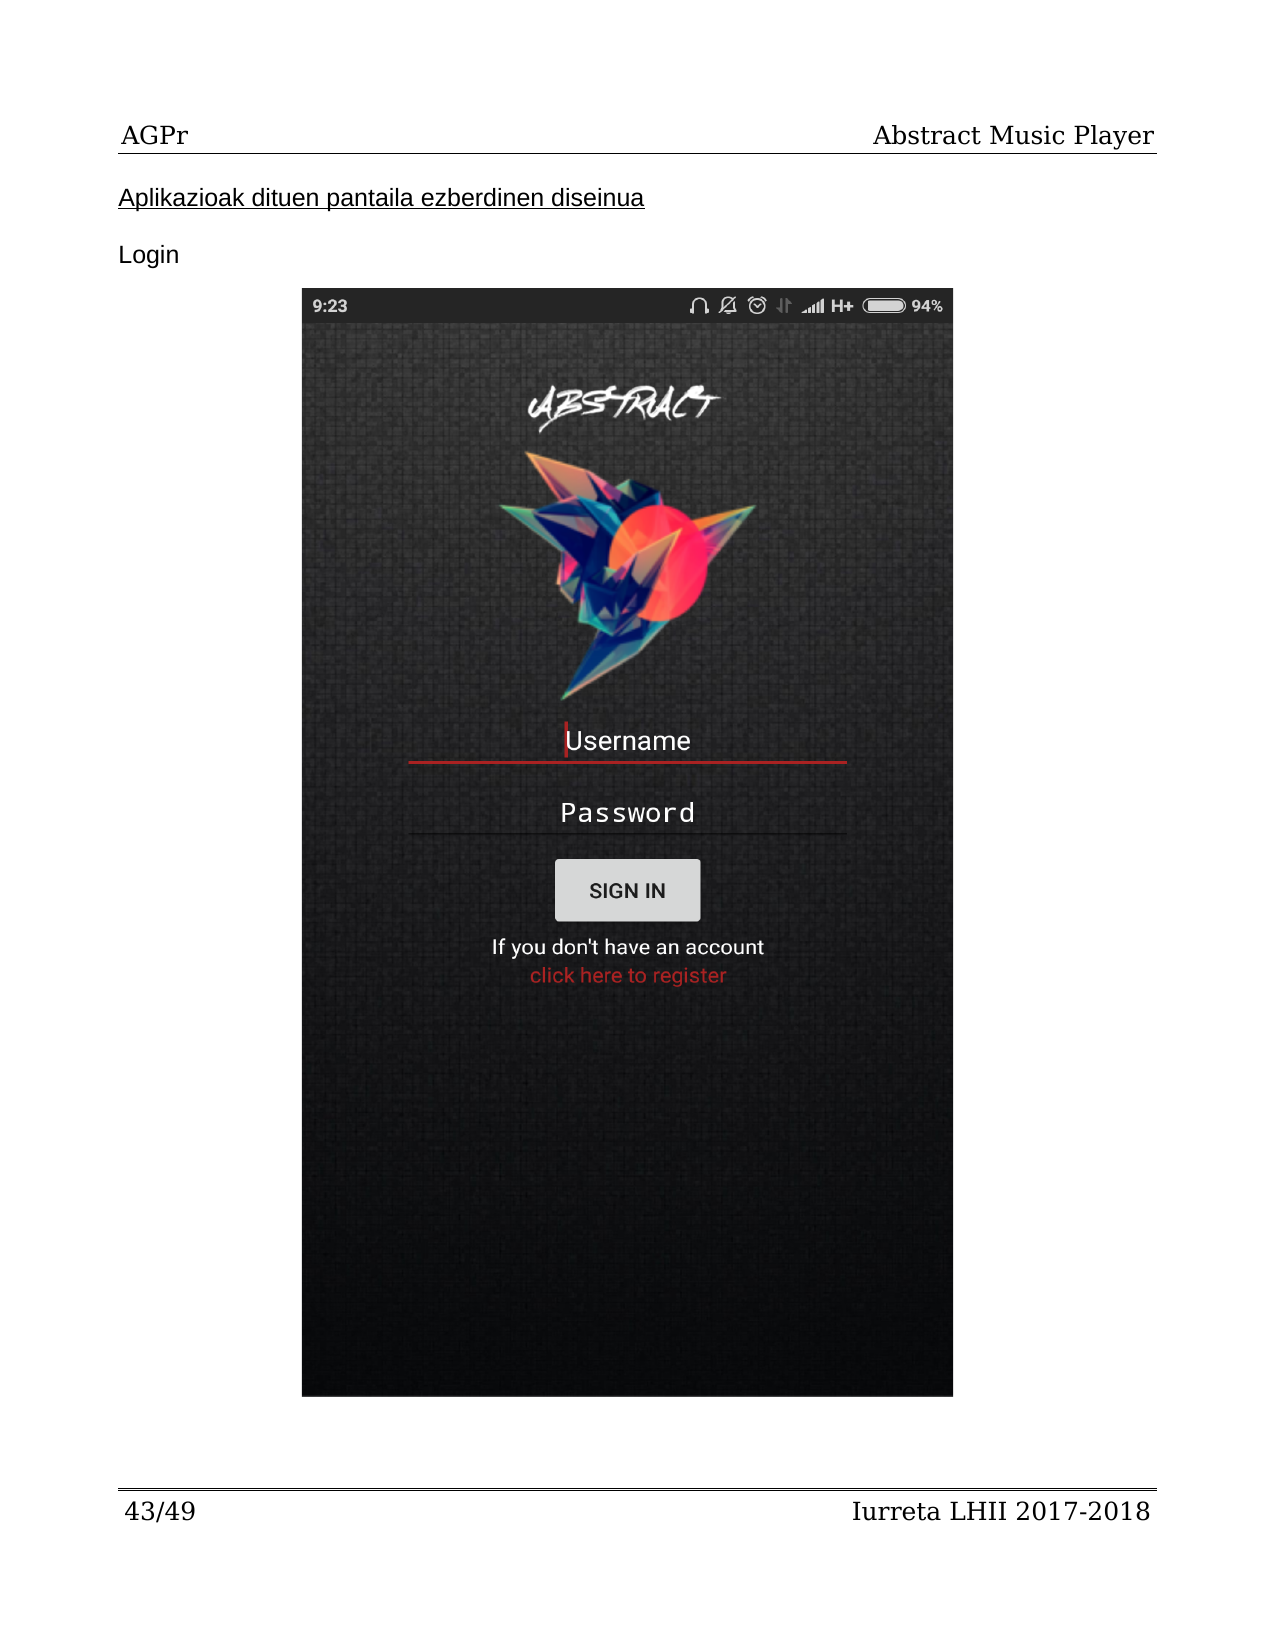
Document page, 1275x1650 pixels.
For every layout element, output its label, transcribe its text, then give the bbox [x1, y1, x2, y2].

text Aplikazioak dituen pantaila ezberdinen diseinua [118, 183, 1157, 211]
text Login [118, 240, 1157, 269]
picture [301, 288, 954, 1397]
